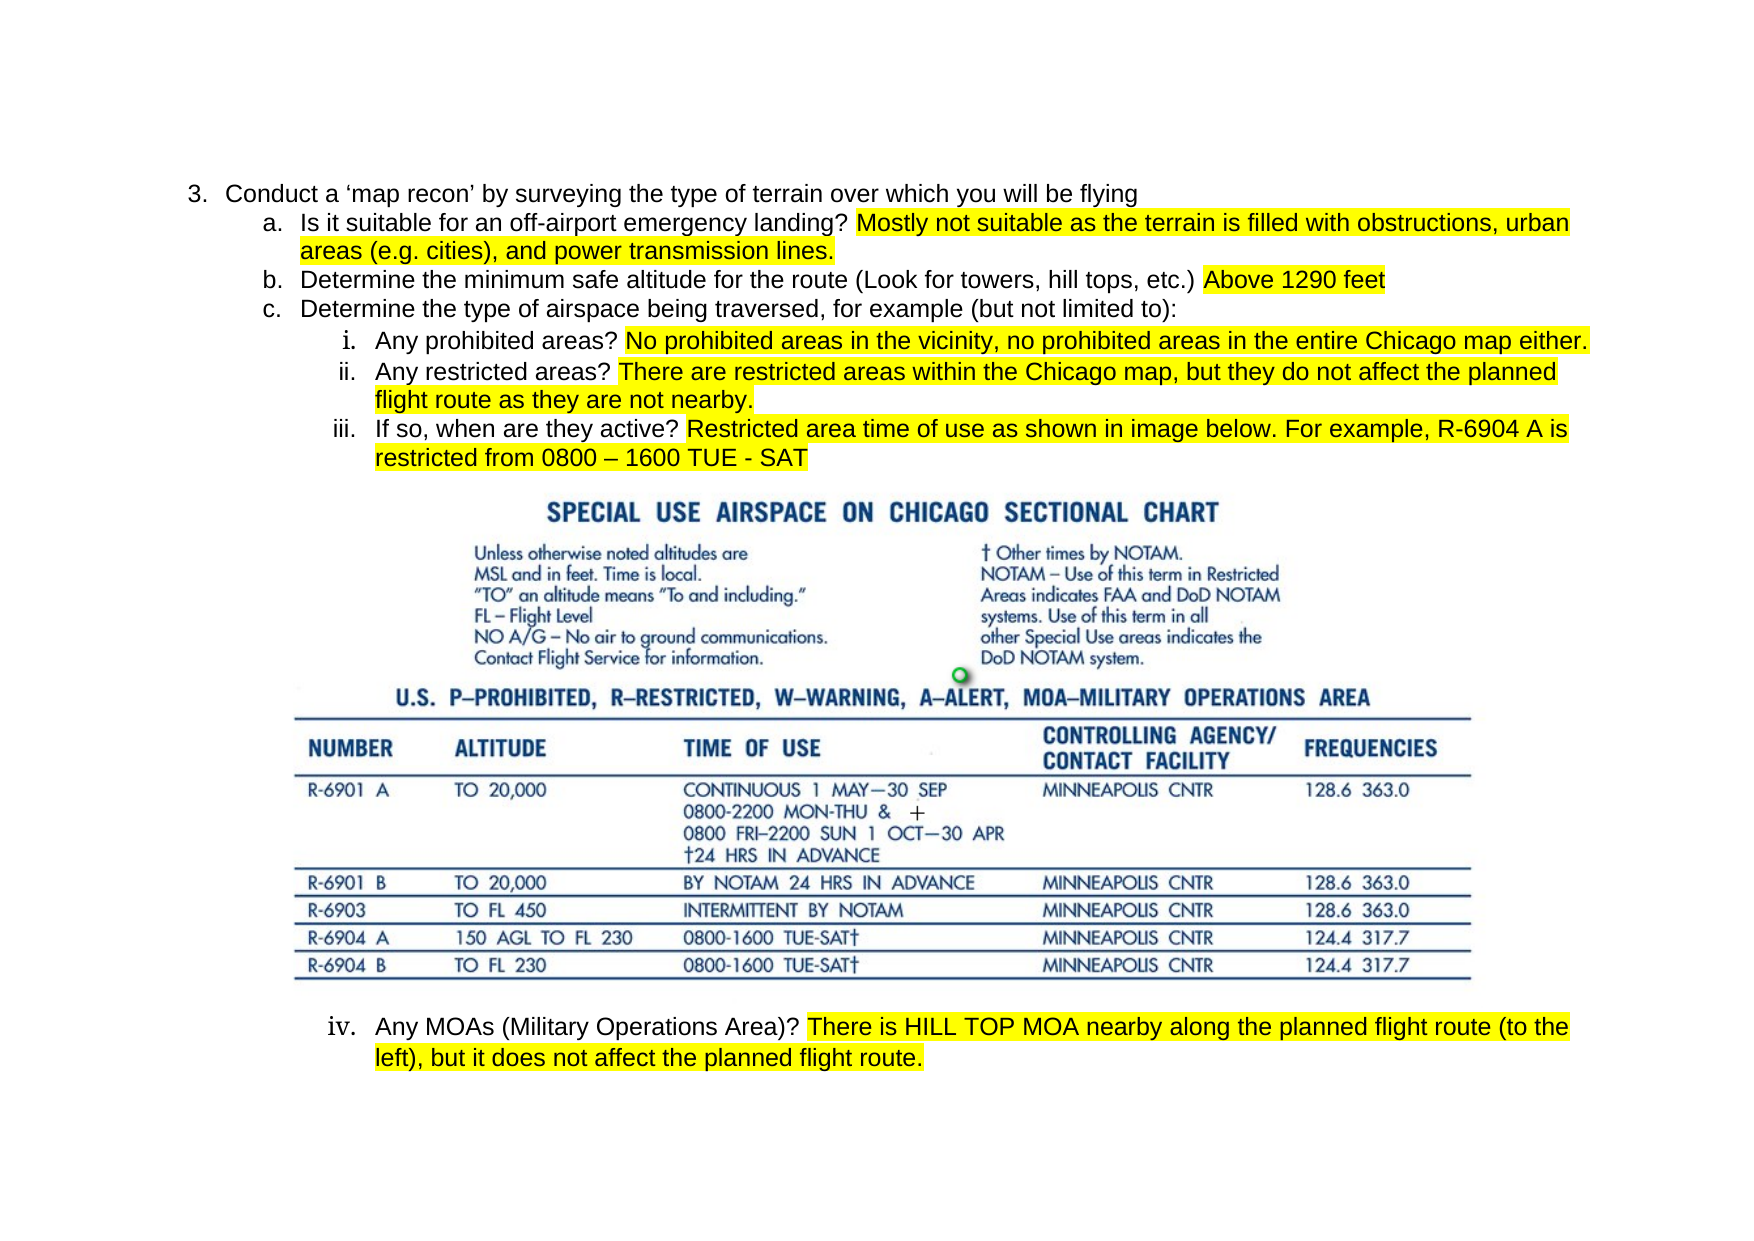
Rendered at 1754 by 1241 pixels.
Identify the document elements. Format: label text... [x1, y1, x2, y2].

list Determine the type of airspace being traversed, for example (but not limited to): [262, 294, 1604, 322]
picture [253, 471, 1501, 1009]
list Any restricted areas? There are restricted areas within the Chicago map, but they do not affect the planned flight route as they are not nearby. [356, 357, 1604, 414]
list Determine the minimum safe altitude for the route (Look for towers, hill tops, etc.) Above 1290 feet [262, 265, 1604, 294]
list Is it suitable for an off-airport emergency landing? Mostly not suitable as the terrain is filled with obstructions, urban areas (e.g. cities), and power transmission lines. [262, 207, 1604, 265]
list Conduct a ‘map recon’ by surveying the type of terrain over which you will be flying [187, 179, 1604, 207]
list If so, when are they active? Restricted area time of use as shown in image below. For example, R-6904 A is restricted from 0800 – 1600 TUE - SAT [356, 414, 1604, 472]
list Any prohibited areas? No prohibited areas in the vicinity, no prohibited areas in the entire Chicago map either. [356, 322, 1604, 357]
list Any MOAs (Military Operations Area)? There is HILL TOP MOA nearby along the planned flight route (to the left), but it does not affect the planned flight route. [356, 500, 1604, 1071]
